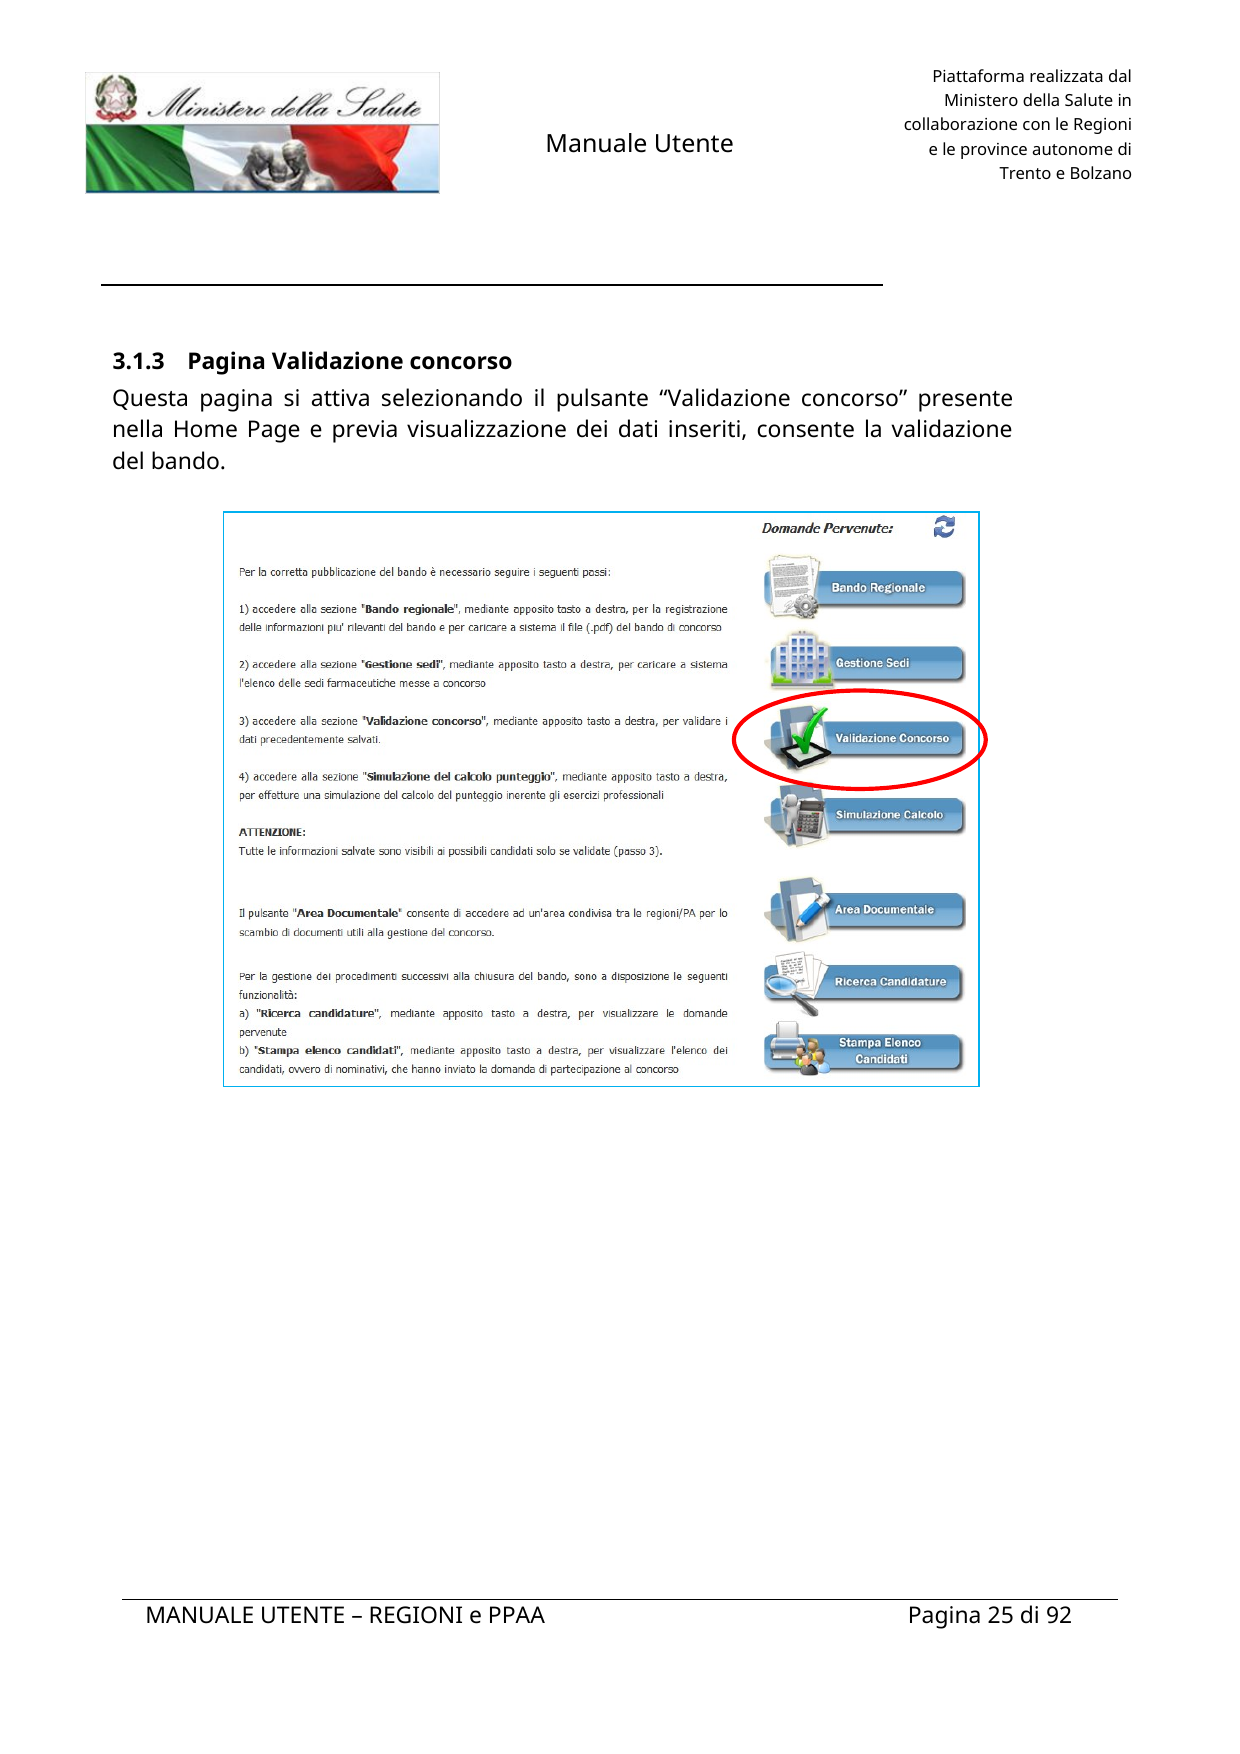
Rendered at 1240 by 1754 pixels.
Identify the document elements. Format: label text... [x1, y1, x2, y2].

text Questa pagina si attiva selezionando il pulsante “Validazione concorso” presente nella Home Page e previa visualizzazione dei dati inseriti, consente la validazione del bando. [112, 381, 1014, 476]
subtitle 3.1.3 Pagina Validazione concorso [112, 345, 1078, 376]
